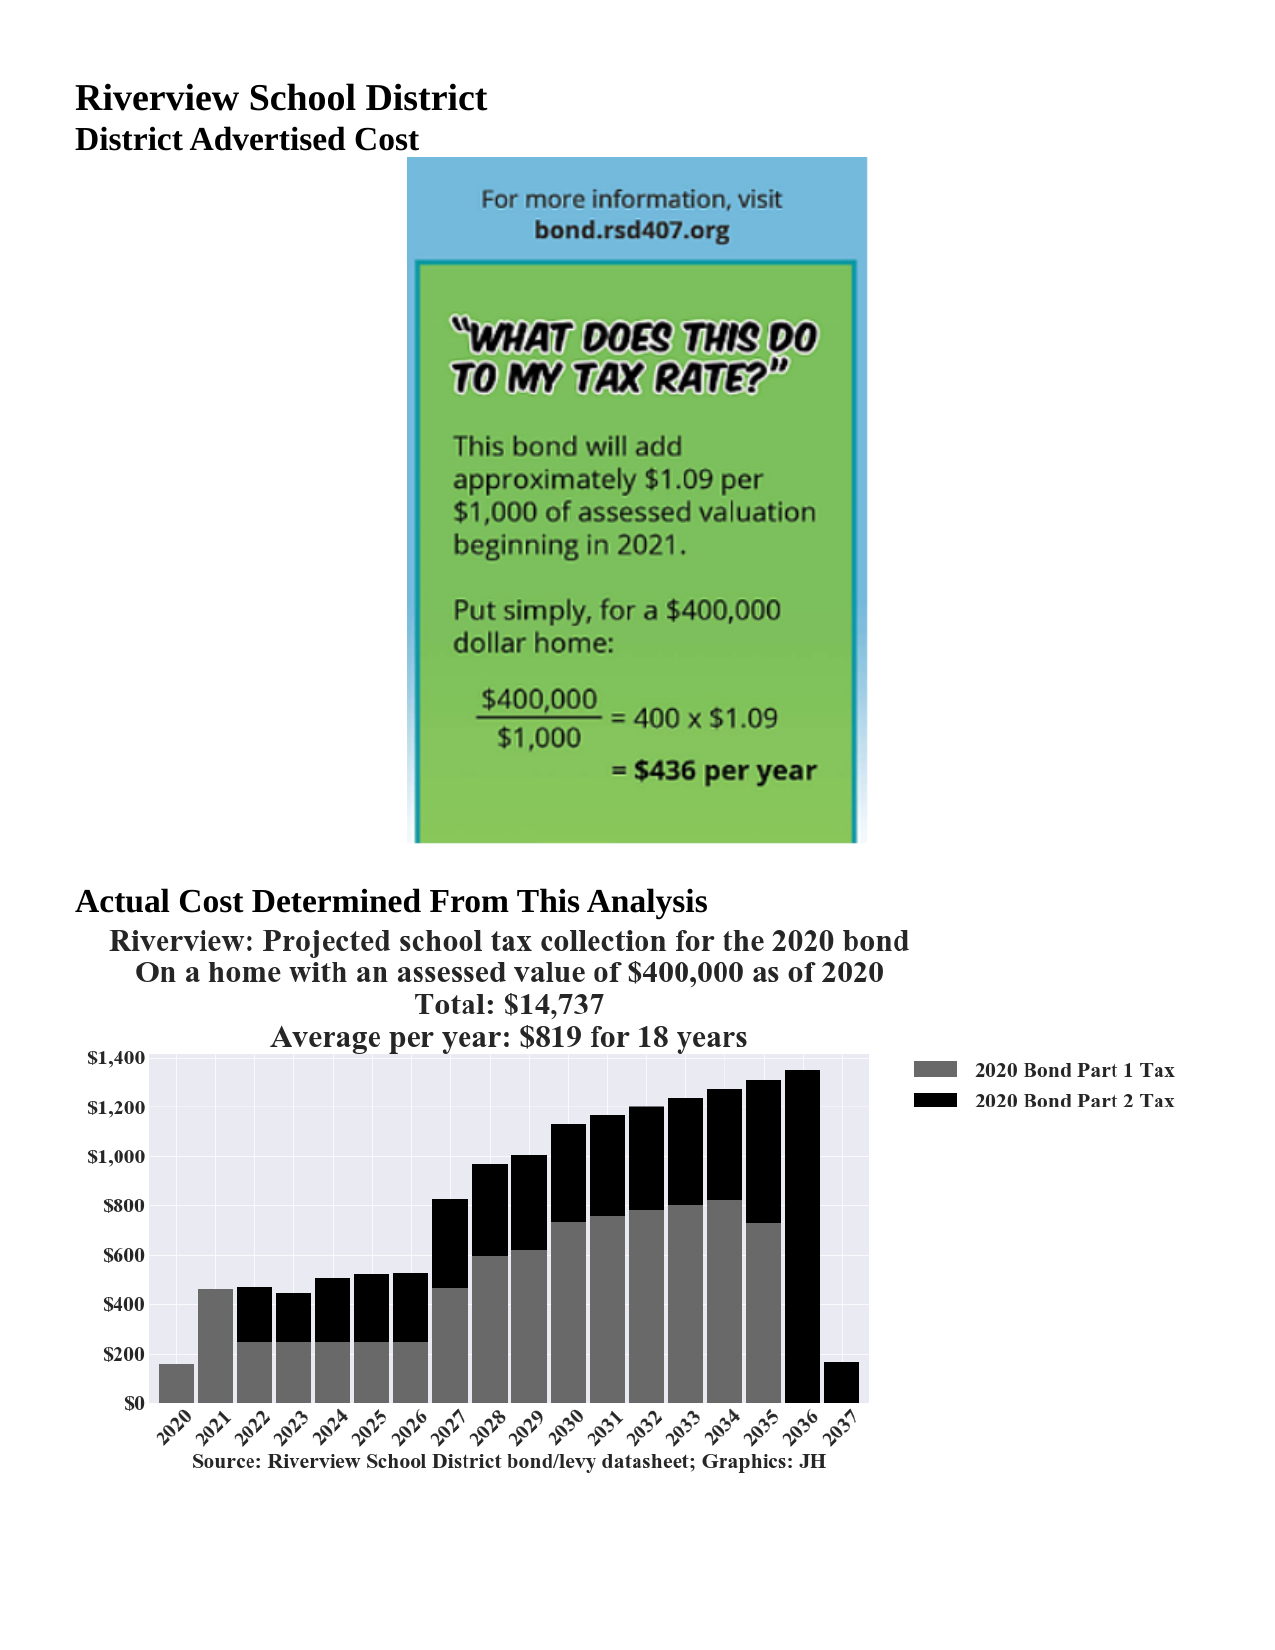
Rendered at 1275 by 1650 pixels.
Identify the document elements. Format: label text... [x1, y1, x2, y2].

picture [407, 157, 868, 845]
subtitle Riverview School District [75, 75, 1200, 119]
subtitle District Advertised Cost [75, 119, 1200, 157]
subtitle Actual Cost Determined From This Analysis [75, 881, 1200, 920]
picture [75, 920, 1200, 1483]
